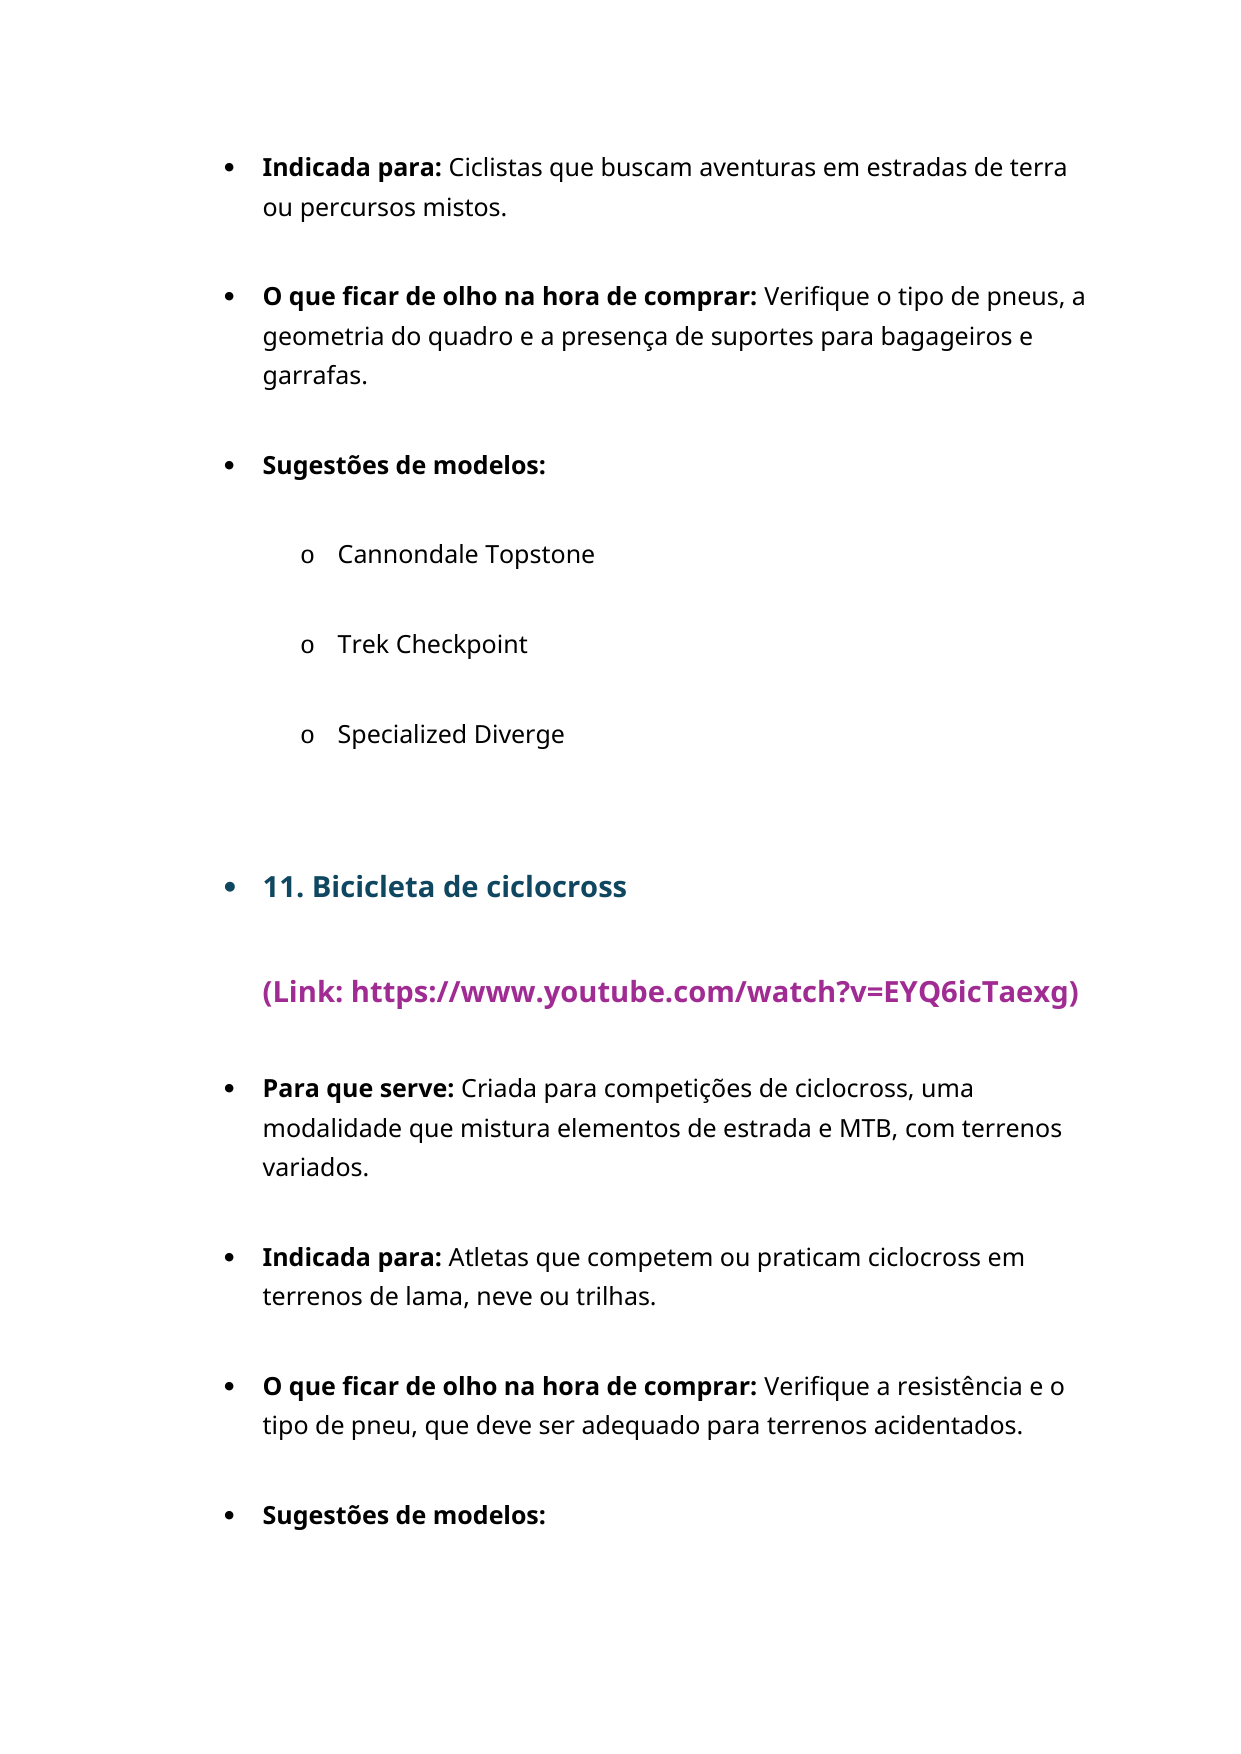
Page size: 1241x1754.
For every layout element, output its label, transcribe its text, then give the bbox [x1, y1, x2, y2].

list Sugestões de modelos: [225, 447, 1090, 481]
list O que ficar de olho na hora de comprar: Verifique a resistência e o tipo de pneu, que deve ser adequado para terrenos acidentados. [225, 1368, 1090, 1442]
list O que ficar de olho na hora de comprar: Verifique o tipo de pneus, a geometria do quadro e a presença de suportes para bagageiros e garrafas. [225, 279, 1090, 392]
list 11. Bicicleta de ciclocross [225, 866, 1090, 906]
list Sugestões de modelos: [225, 1497, 1090, 1531]
list Indicada para: Ciclistas que buscam aventuras em estradas de terra ou percursos mistos. [225, 150, 1090, 223]
list Cannondale Topstone [300, 537, 1090, 571]
subtitle (Link: https://www.youtube.com/watch?v=EYQ6icTaexg) [262, 971, 1090, 1011]
list Specialized Diverge [300, 716, 1090, 751]
list Indicada para: Atletas que competem ou praticam ciclocross em terrenos de lama, neve ou trilhas. [225, 1239, 1090, 1313]
list Para que serve: Criada para competições de ciclocross, uma modalidade que mistura elementos de estrada e MTB, com terrenos variados. [225, 1071, 1090, 1184]
list Trek Checkpoint [300, 627, 1090, 661]
